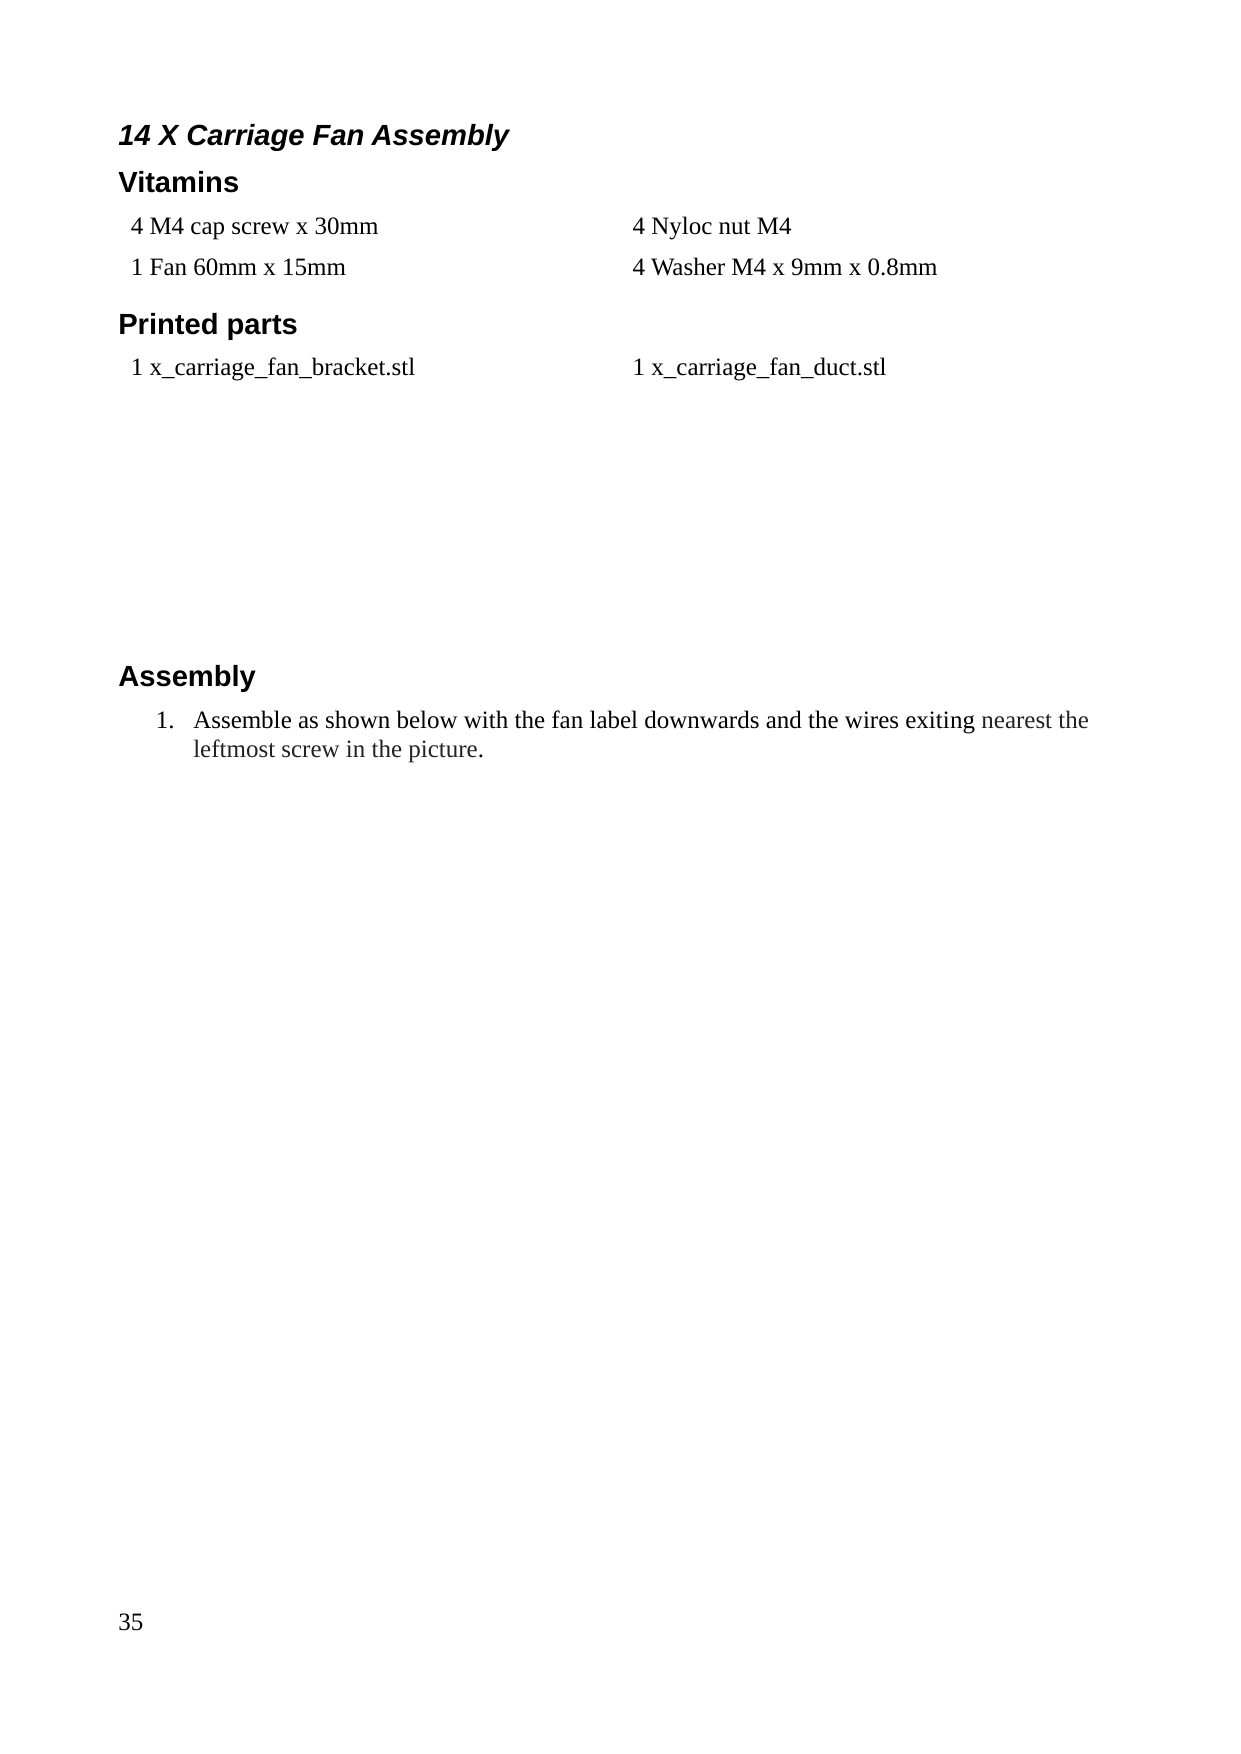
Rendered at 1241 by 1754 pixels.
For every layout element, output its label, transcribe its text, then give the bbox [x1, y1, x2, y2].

subtitle Assembly [118, 659, 1122, 693]
table_header 4 M4 cap screw x 30mm 1 Fan 60mm x 15mm [118, 211, 620, 293]
table_header 1 x_carriage_fan_duct.stl [620, 352, 1122, 646]
table_header 4 Nyloc nut M4 4 Washer M4 x 9mm x 0.8mm [620, 211, 1122, 293]
table_header 1 x_carriage_fan_bracket.stl [118, 352, 620, 646]
list Assemble as shown below with the fan label downwards and the wires exiting nearest the leftmost screw in the picture. [156, 705, 1122, 762]
subtitle Vitamins [118, 165, 1122, 199]
subtitle X Carriage Fan Assembly [118, 118, 1122, 152]
subtitle Printed parts [118, 307, 1122, 340]
